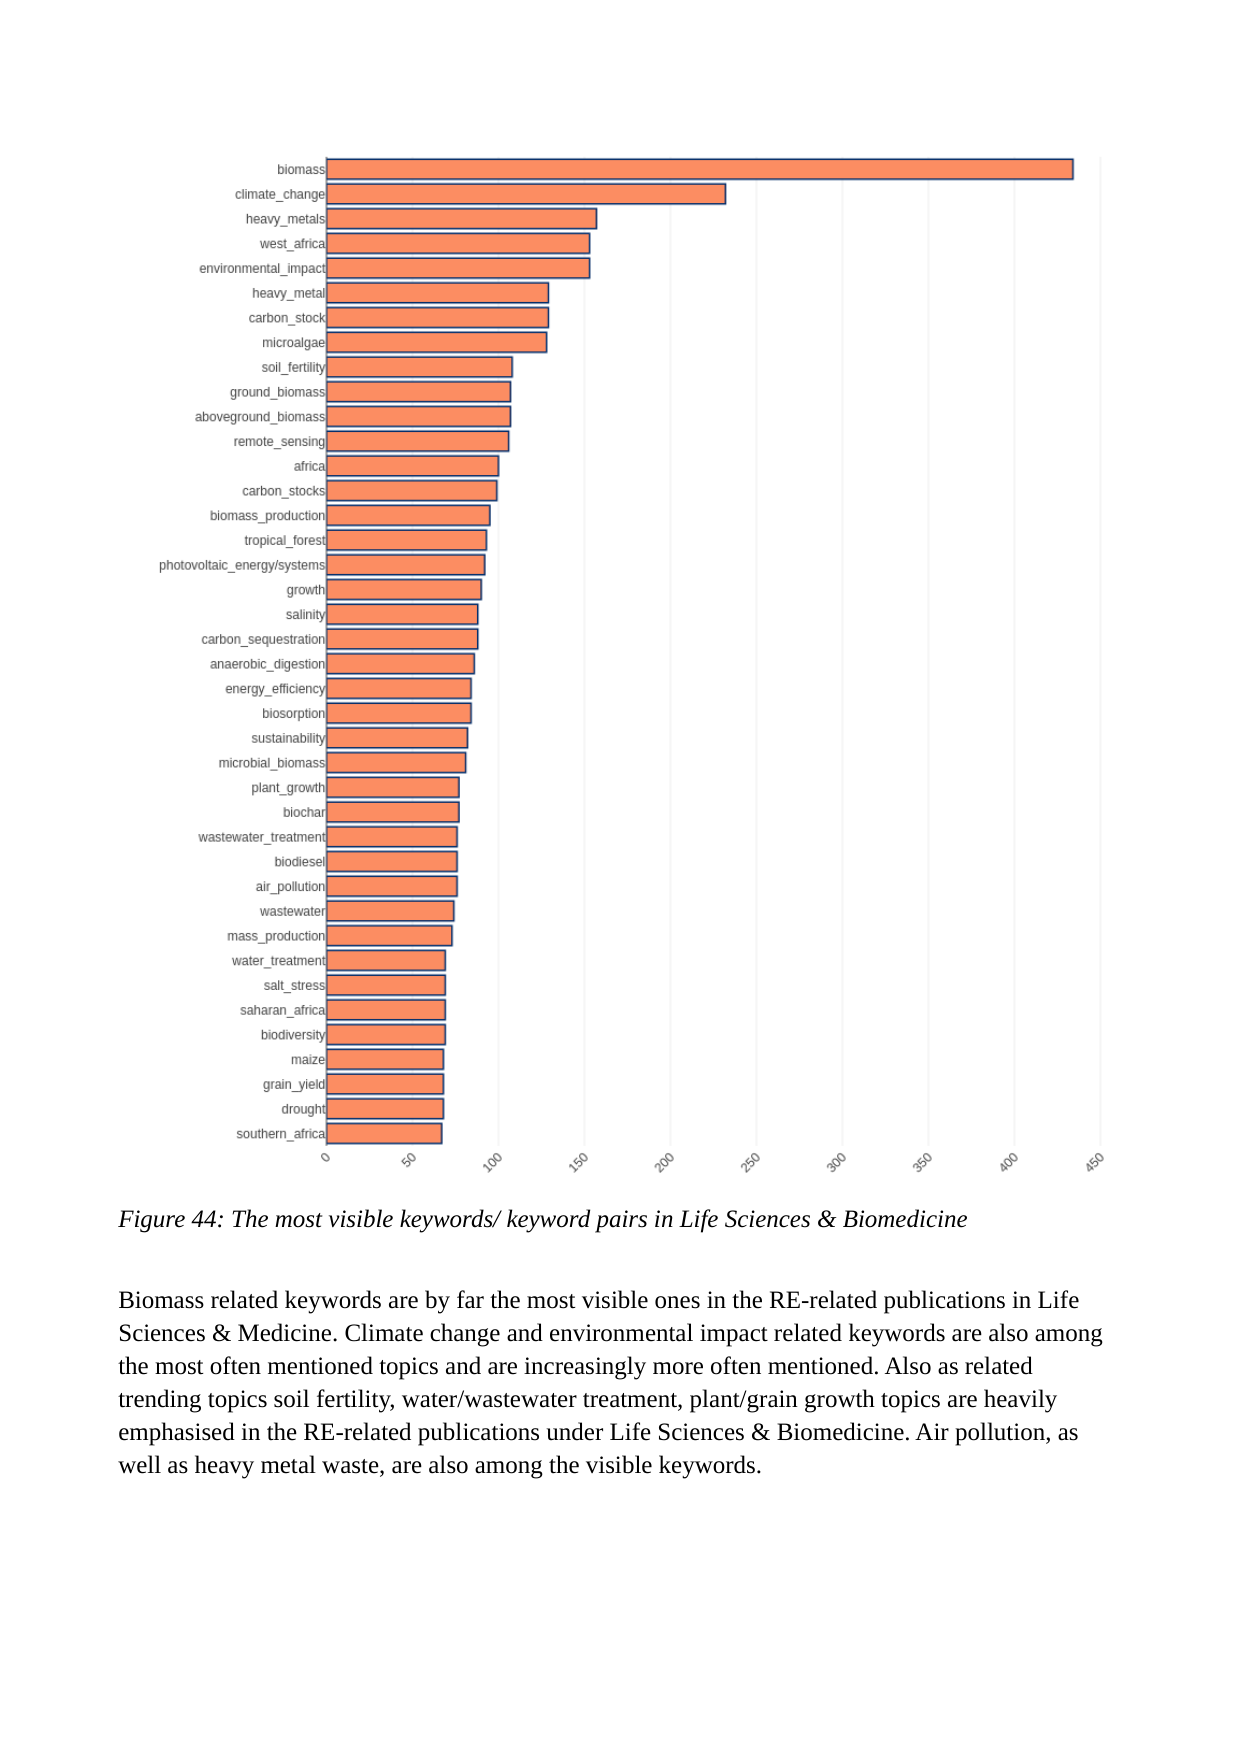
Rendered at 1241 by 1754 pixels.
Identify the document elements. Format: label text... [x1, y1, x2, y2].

text Figure 44: The most visible keywords/ keyword pairs in Life Sciences & Biomedicine [118, 1205, 1122, 1233]
text Biomass related keywords are by far the most visible ones in the RE-related publications in Life Sciences & Medicine. Climate change and environmental impact related keywords are also among the most often mentioned topics and are increasingly more often mentioned. Also as related trending topics soil fertility, water/wastewater treatment, plant/grain growth topics are heavily emphasised in the RE-related publications under Life Sciences & Biomedicine. Air pollution, as well as heavy metal waste, are also among the visible keywords. [118, 1285, 1122, 1479]
picture [118, 130, 1123, 1205]
